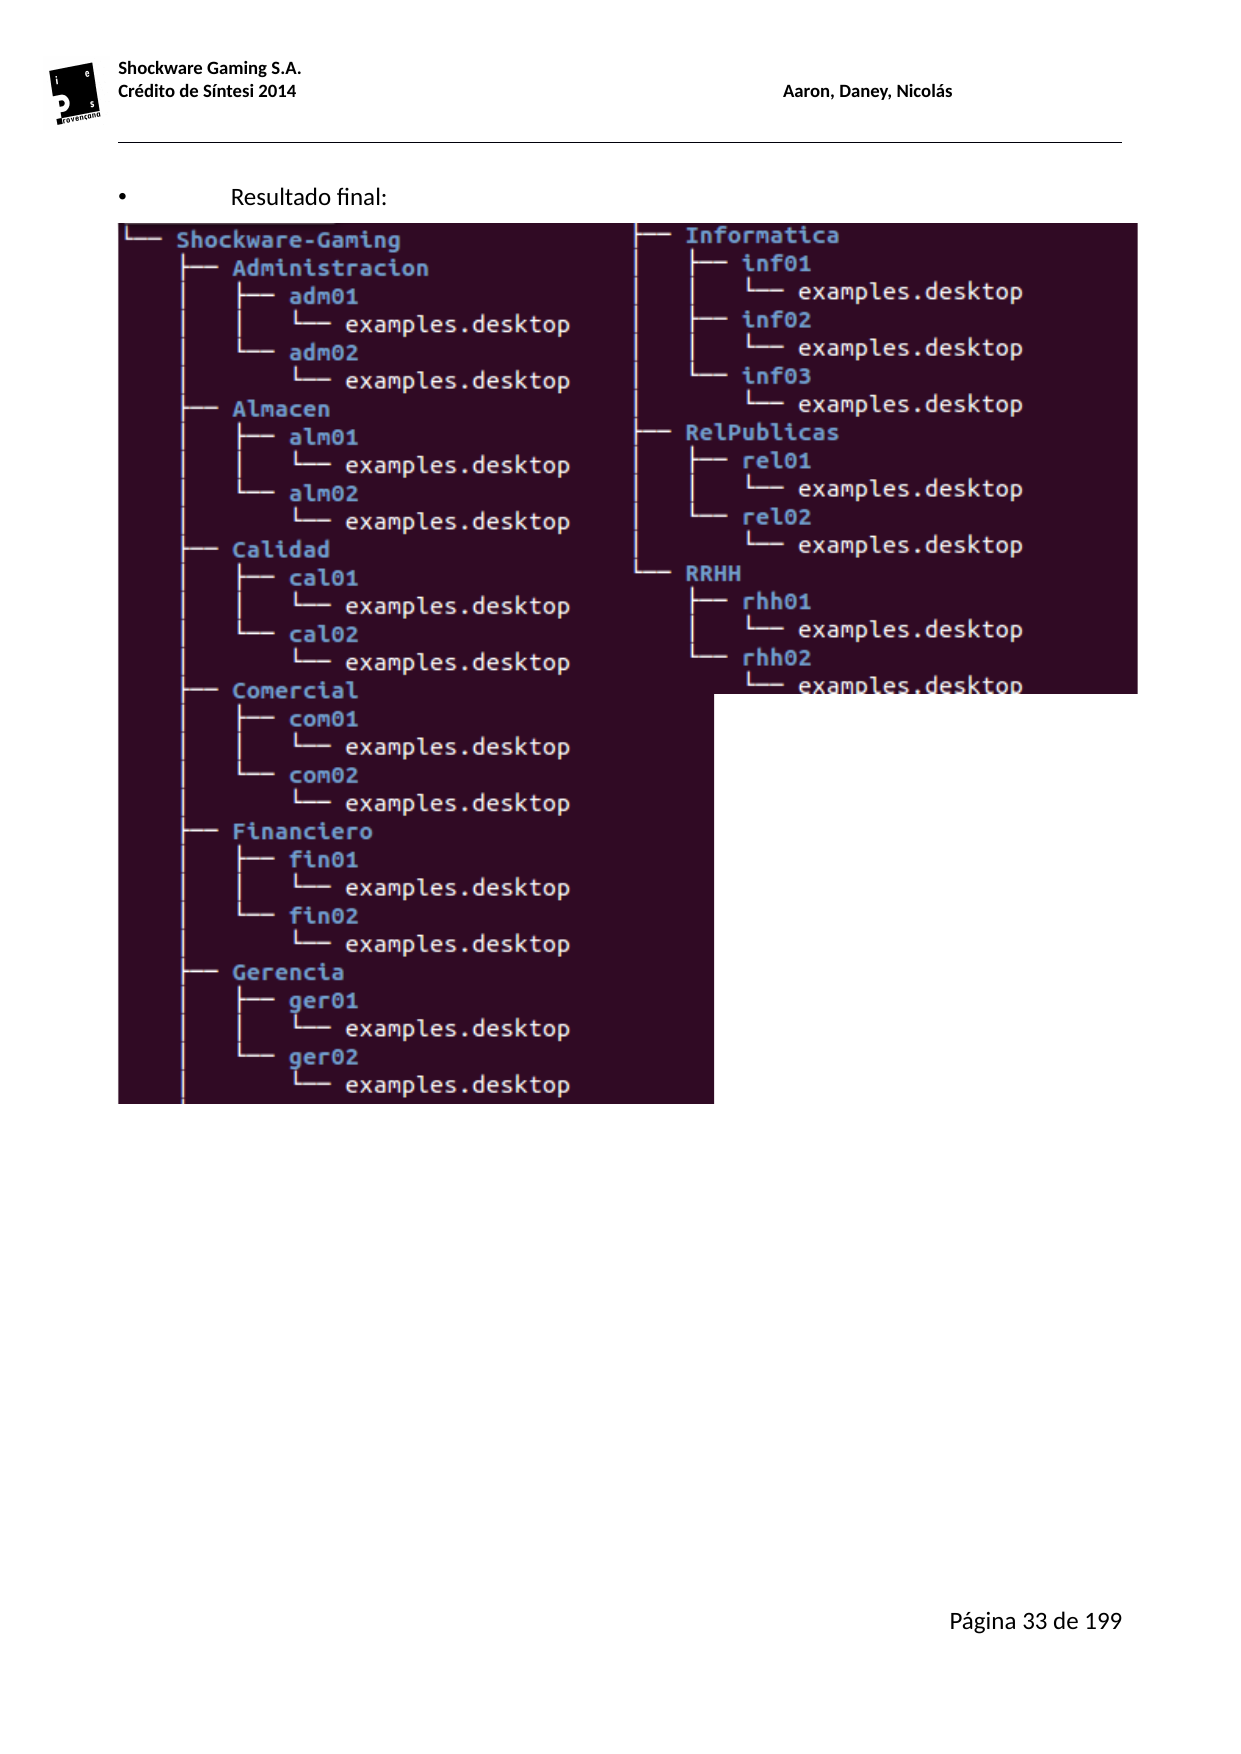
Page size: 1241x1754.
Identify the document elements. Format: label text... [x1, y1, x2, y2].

picture [43, 56, 110, 130]
list Resultado final: [118, 181, 1122, 212]
picture [117, 223, 1138, 1104]
